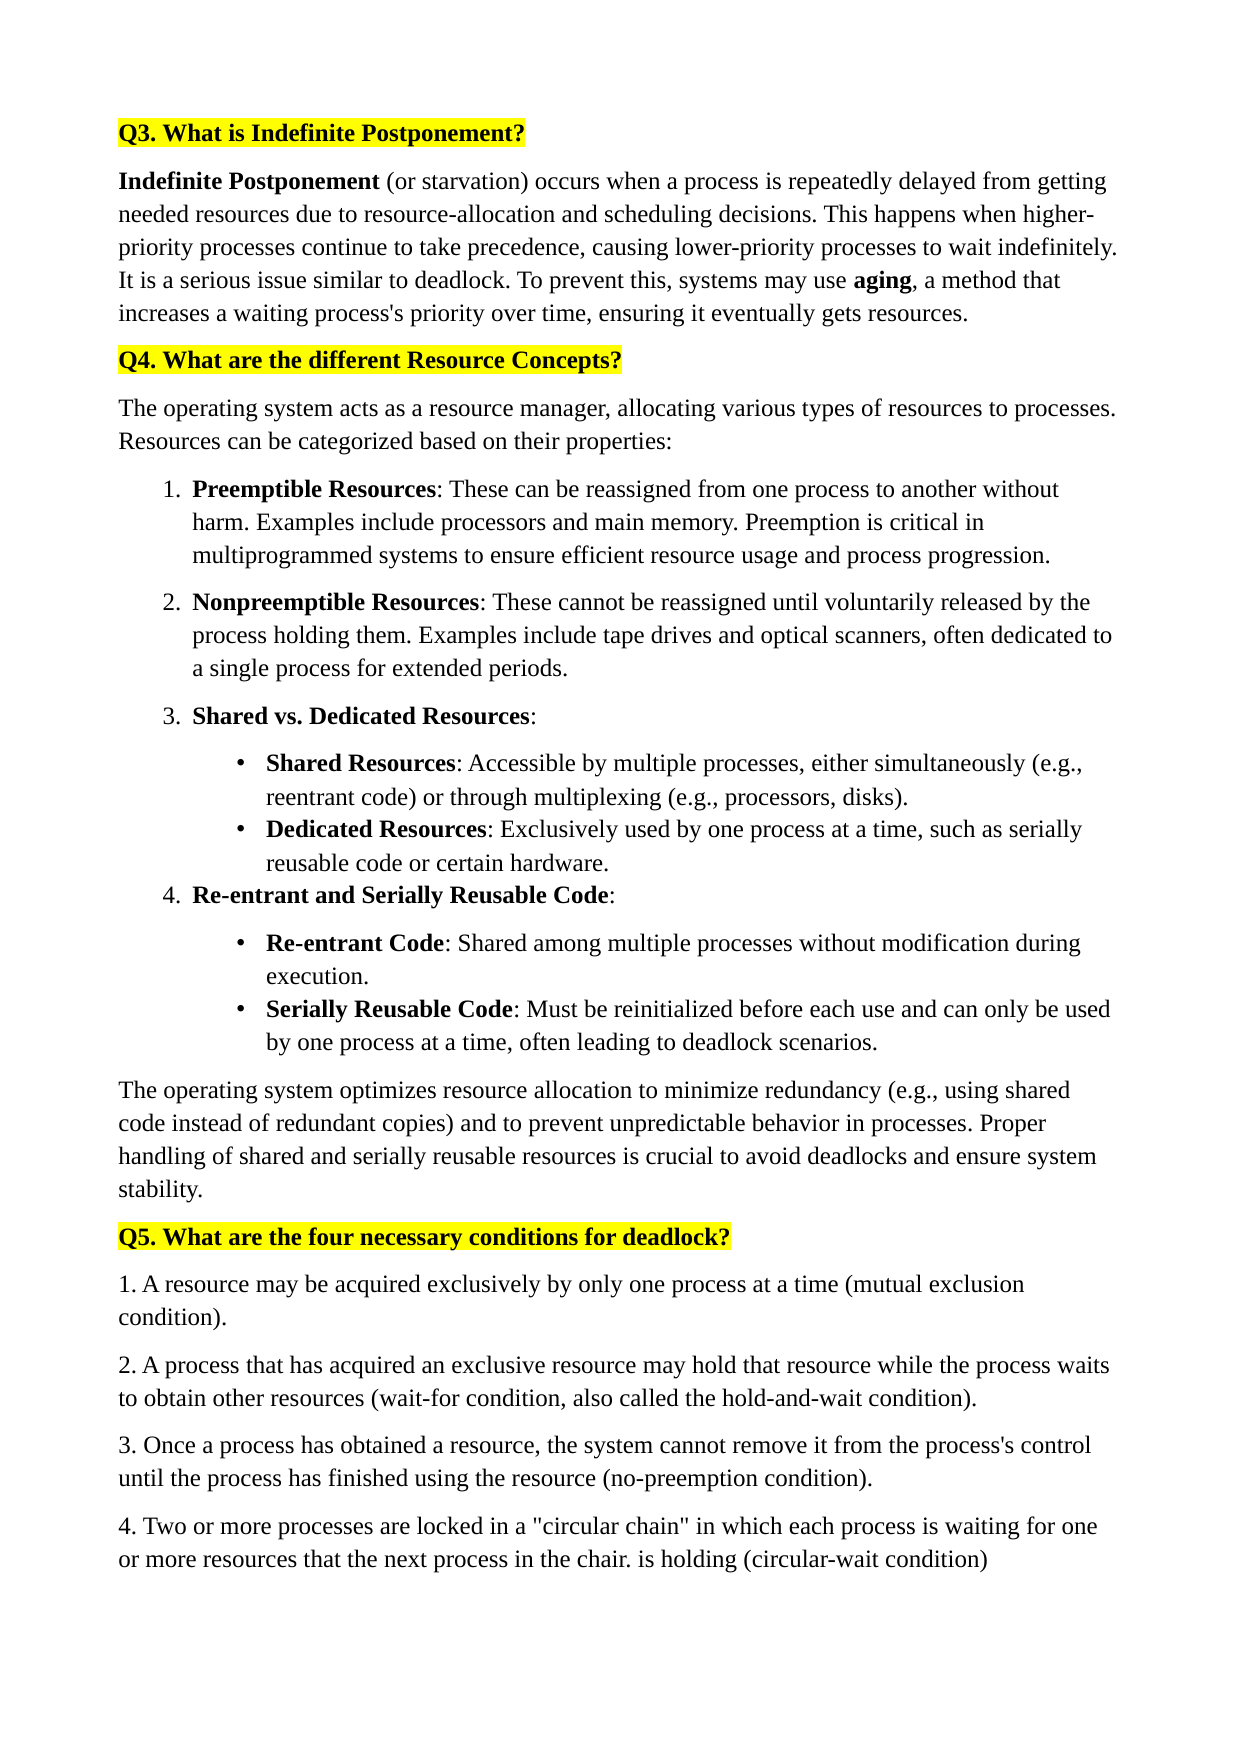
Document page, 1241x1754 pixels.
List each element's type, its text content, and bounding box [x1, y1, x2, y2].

list Nonpreemptible Resources: These cannot be reassigned until voluntarily released by the process holding them. Examples include tape drives and optical scanners, often dedicated to a single process for extended periods. [162, 587, 1122, 682]
list Re-entrant Code: Shared among multiple processes without modification during execution. [236, 928, 1122, 990]
list Serially Reusable Code: Must be reinitialized before each use and can only be used by one process at a time, often leading to deadlock scenarios. [236, 994, 1122, 1056]
text Q4. What are the different Resource Concepts? [118, 345, 1122, 374]
text 2. A process that has acquired an exclusive resource may hold that resource while the process waits to obtain other resources (wait-for condition, also called the hold-and-wait condition). [118, 1350, 1122, 1412]
text The operating system acts as a resource manager, allocating various types of resources to processes. Resources can be categorized based on their properties: [118, 393, 1122, 455]
list Dedicated Resources: Exclusively used by one process at a time, such as serially reusable code or certain hardware. [236, 814, 1122, 876]
list Shared Resources: Accessible by multiple processes, either simultaneously (e.g., reentrant code) or through multiplexing (e.g., processors, disks). [236, 748, 1122, 810]
list Shared vs. Dedicated Resources: [162, 701, 1122, 730]
text Indefinite Postponement (or starvation) occurs when a process is repeatedly delayed from getting needed resources due to resource-allocation and scheduling decisions. This happens when higher-priority processes continue to take precedence, causing lower-priority processes to wait indefinitely. It is a serious issue similar to deadlock. To prevent this, systems may use aging, a method that increases a waiting process's priority over time, ensuring it eventually gets resources. [118, 166, 1122, 327]
text The operating system optimizes resource allocation to minimize redundancy (e.g., using shared code instead of redundant copies) and to prevent unpredictable behavior in processes. Proper handling of shared and serially reusable resources is crucial to avoid deadlocks and ensure system stability. [118, 1075, 1122, 1203]
text 4. Two or more processes are locked in a "circular chain" in which each process is waiting for one or more resources that the next process in the chair. is holding (circular-wait condition) [118, 1511, 1122, 1573]
text 3. Once a process has obtained a resource, the system cannot remove it from the process's control until the process has finished using the resource (no-preemption condition). [118, 1430, 1122, 1492]
text Q3. What is Indefinite Postponement? [118, 118, 1122, 147]
text Q5. What are the four necessary conditions for deadlock? [118, 1222, 1122, 1250]
list Re-entrant and Serially Reusable Code: [162, 881, 1122, 909]
text 1. A resource may be acquired exclusively by only one process at a time (mutual exclusion condition). [118, 1269, 1122, 1331]
list Preemptible Resources: These can be reassigned from one process to another without harm. Examples include processors and main memory. Preemption is critical in multiprogrammed systems to ensure efficient resource usage and process progression. [162, 474, 1122, 568]
